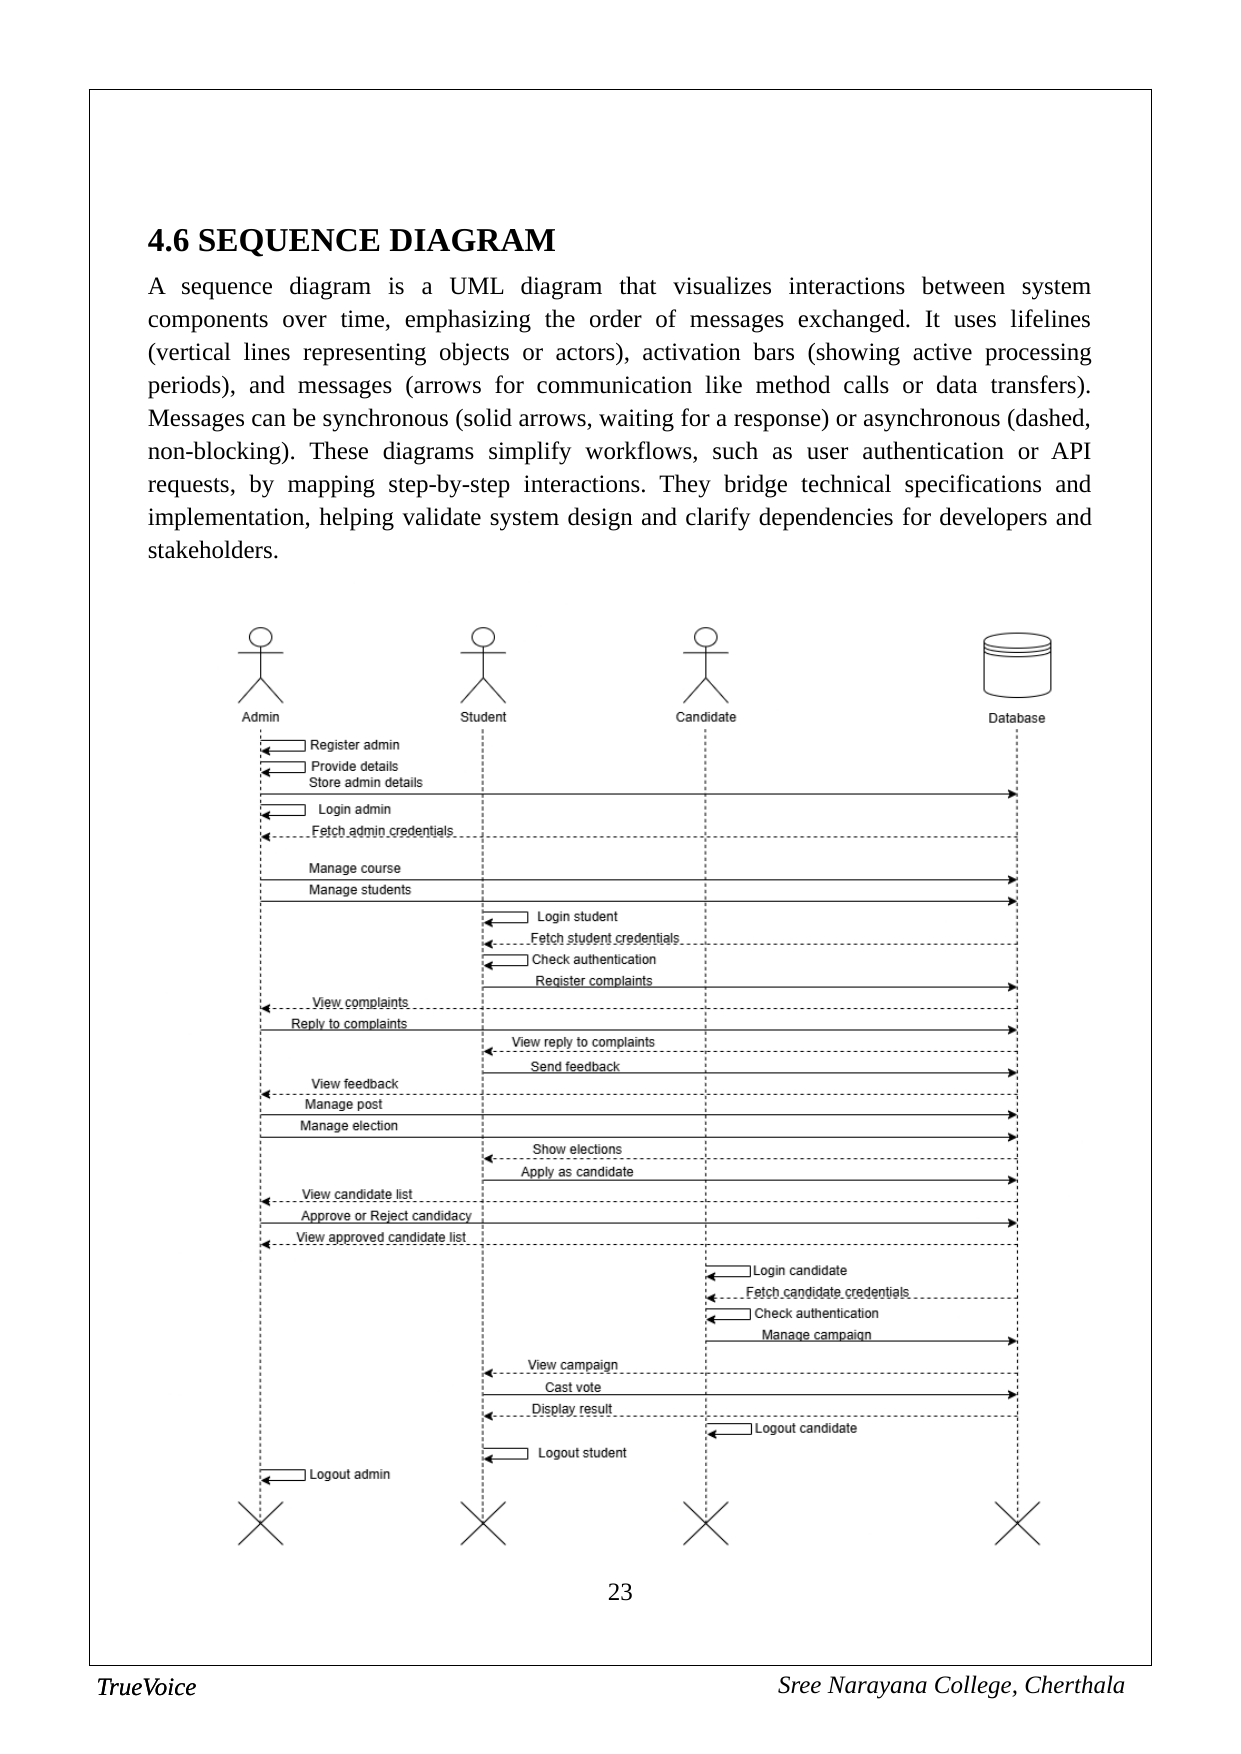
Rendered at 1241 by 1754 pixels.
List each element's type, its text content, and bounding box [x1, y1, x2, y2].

picture [160, 580, 1105, 1554]
text A sequence diagram is a UML diagram that visualizes interactions between system components over time, emphasizing the order of messages exchanged. It uses lifelines (vertical lines representing objects or actors), activation bars (showing active processing periods), and messages (arrows for communication like method calls or data transfers). Messages can be synchronous (solid arrows, waiting for a response) or asynchronous (dashed, non-blocking). These diagrams simplify workflows, such as user authentication or API requests, by mapping step-by-step interactions. They bridge technical specifications and implementation, helping validate system design and clarify dependencies for developers and stakeholders. [148, 271, 1092, 564]
subtitle 4.6 SEQUENCE DIAGRAM [148, 220, 1092, 259]
